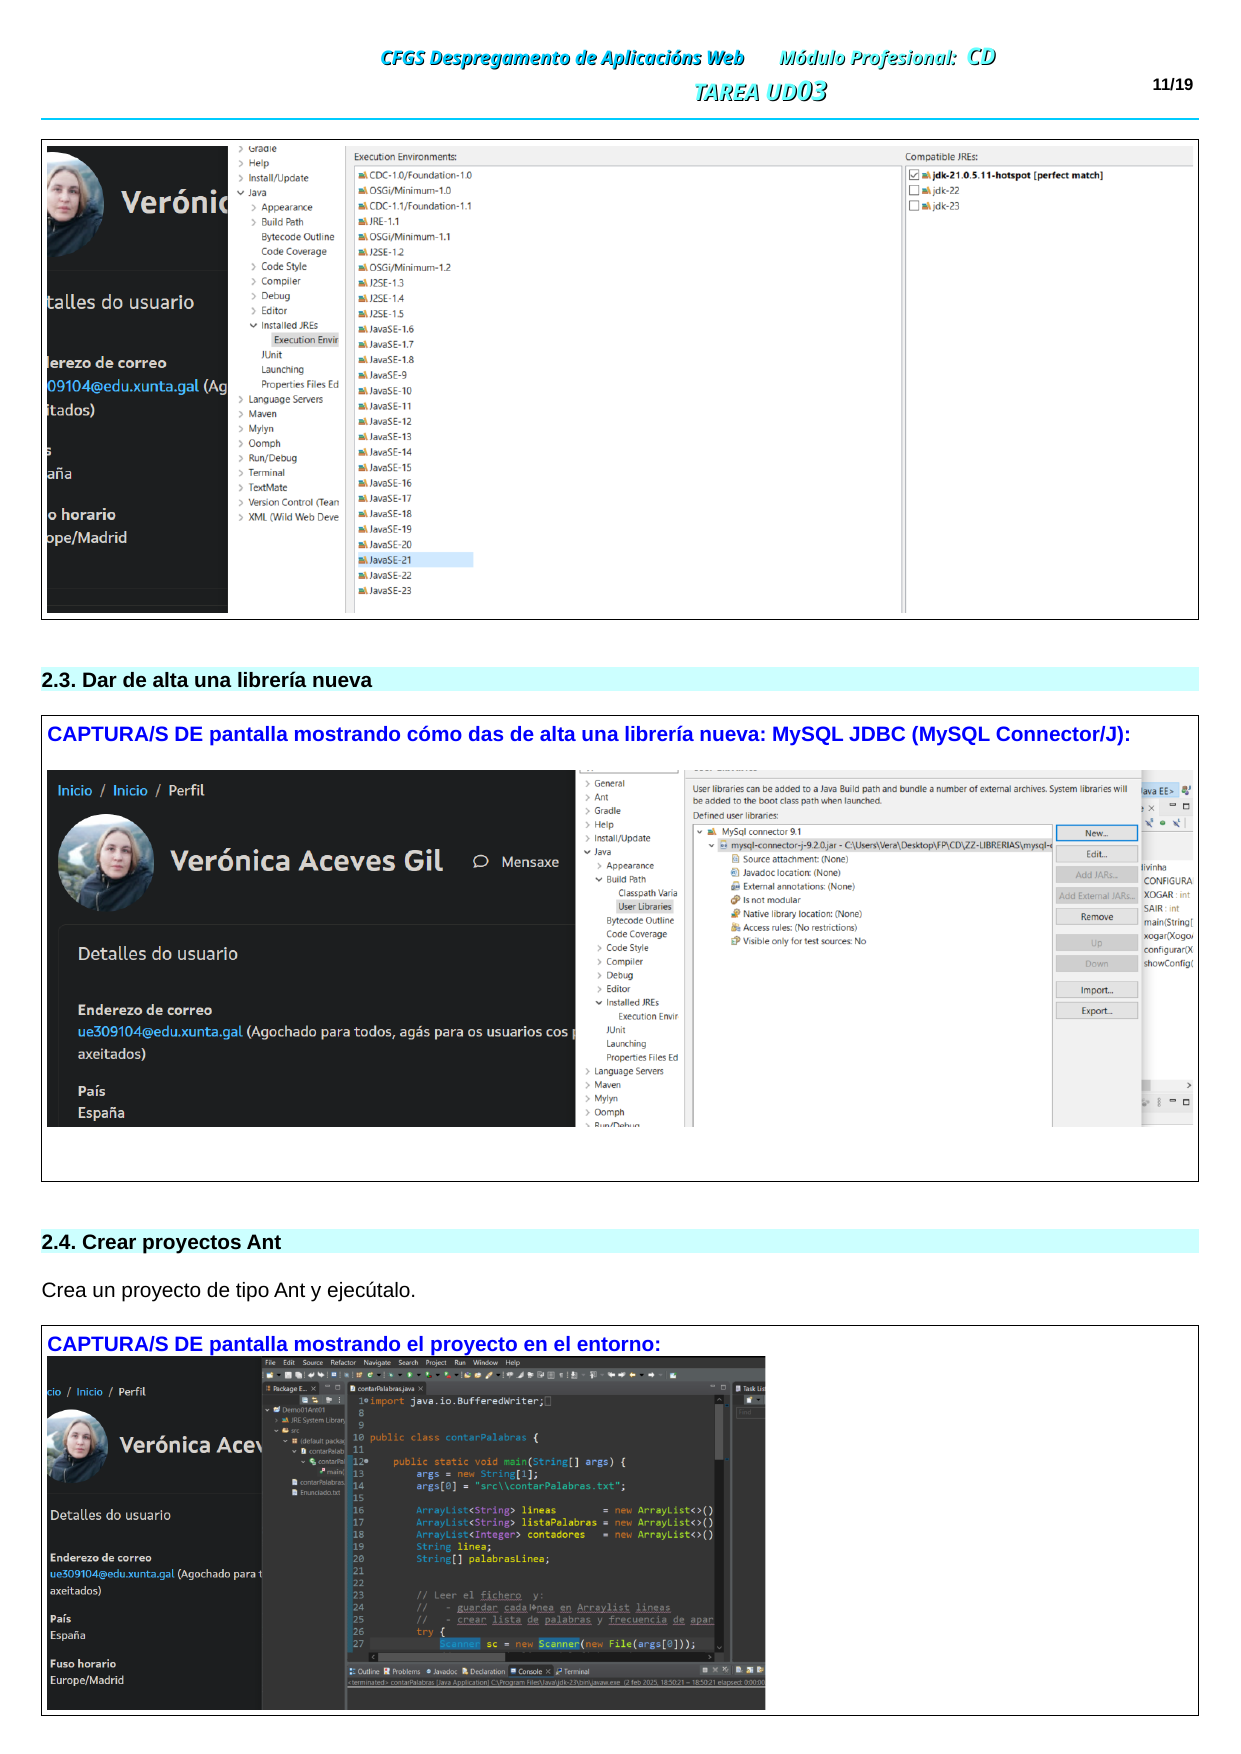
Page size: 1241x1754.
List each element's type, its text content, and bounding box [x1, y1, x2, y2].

picture [47, 770, 1194, 1127]
picture [47, 146, 1194, 613]
text 2.3. Dar de alta una librería nueva [41, 667, 1199, 691]
picture [47, 1356, 766, 1710]
table_header [42, 140, 1198, 618]
text 2.4. Crear proyectos Ant [41, 1229, 1199, 1253]
table_header CAPTURA/S DE pantalla mostrando el proyecto en el entorno: [42, 1326, 1198, 1715]
table_header CAPTURA/S DE pantalla mostrando cómo das de alta una librería nueva: MySQL JDBC (MySQL Connector/J): [42, 716, 1198, 1181]
text Crea un proyecto de tipo Ant y ejecútalo. [41, 1277, 1199, 1301]
